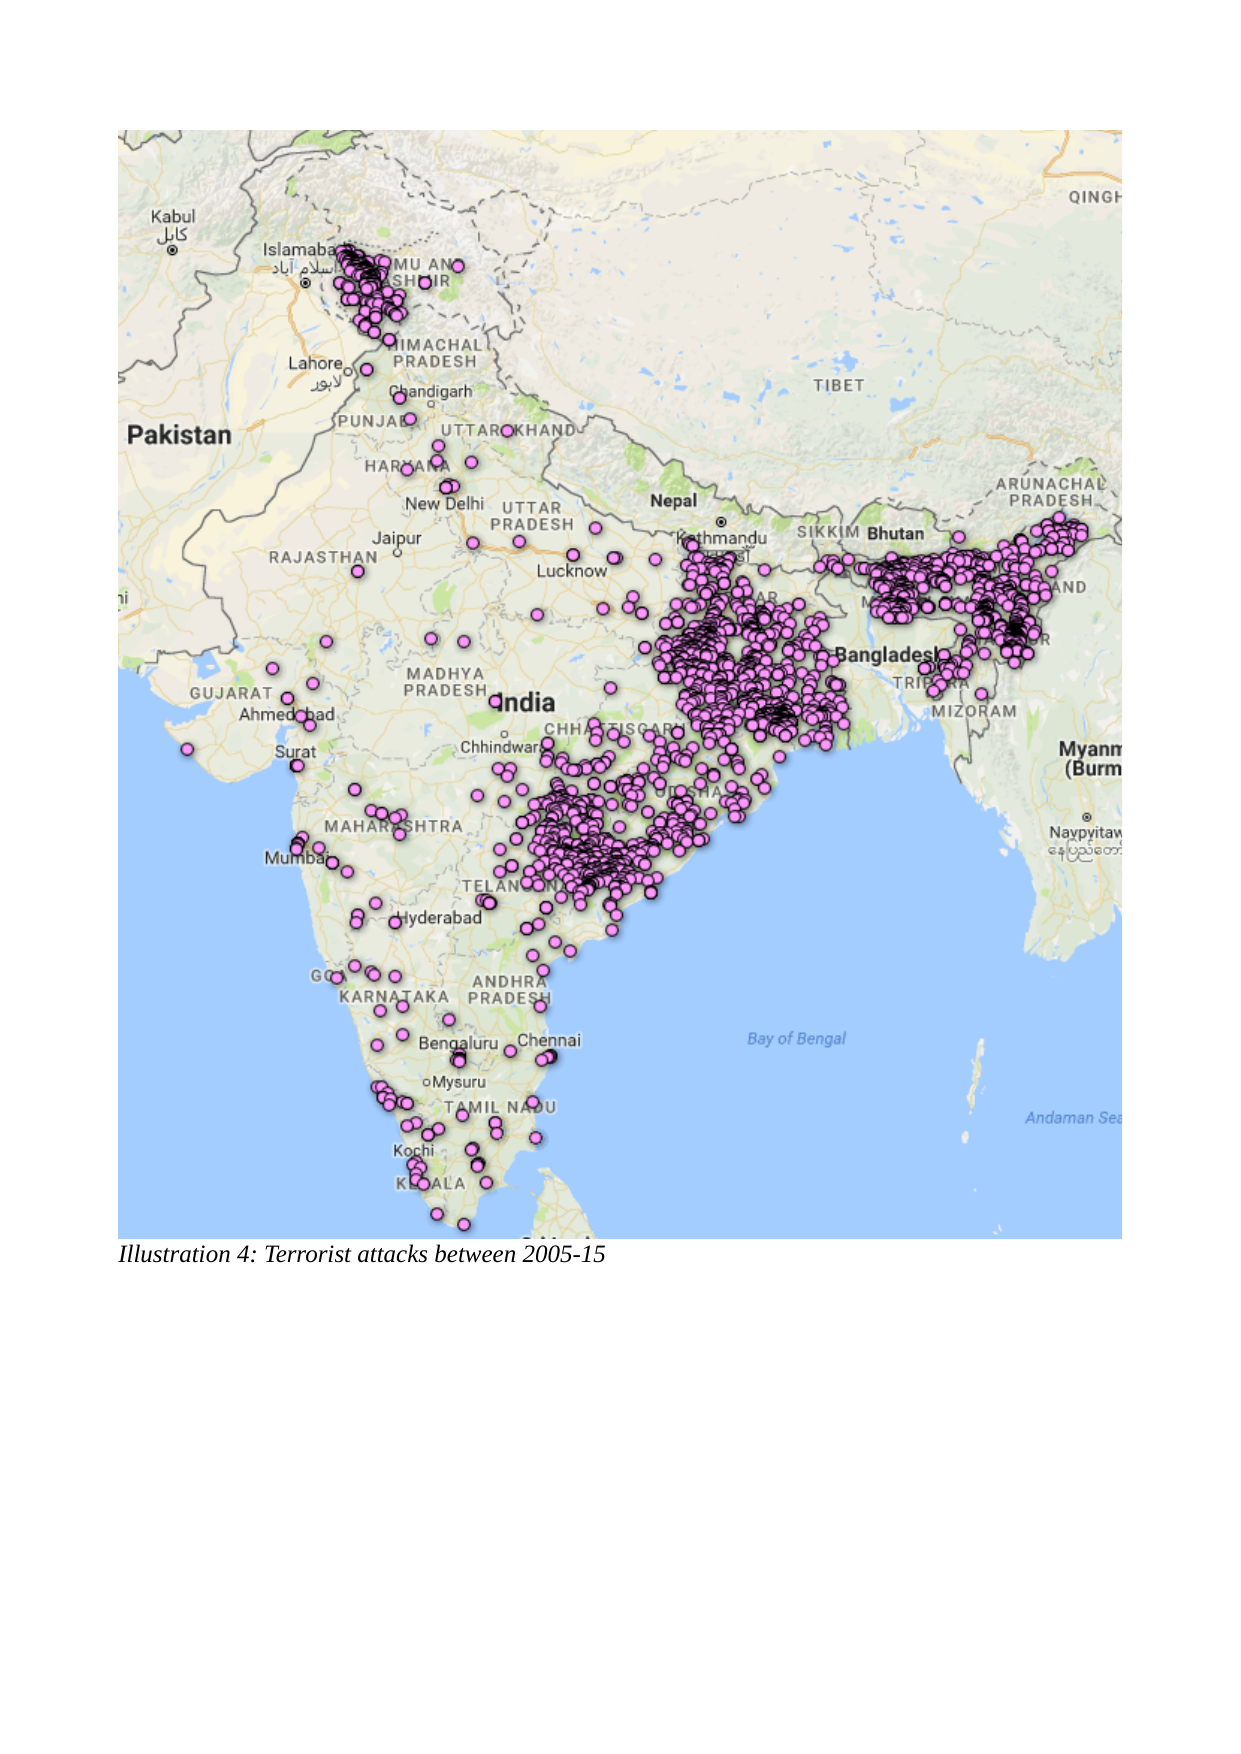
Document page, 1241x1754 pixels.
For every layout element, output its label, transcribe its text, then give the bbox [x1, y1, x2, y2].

picture [118, 130, 1123, 1239]
text Illustration 4: Terrorist attacks between 2005-15 [118, 1239, 1122, 1268]
